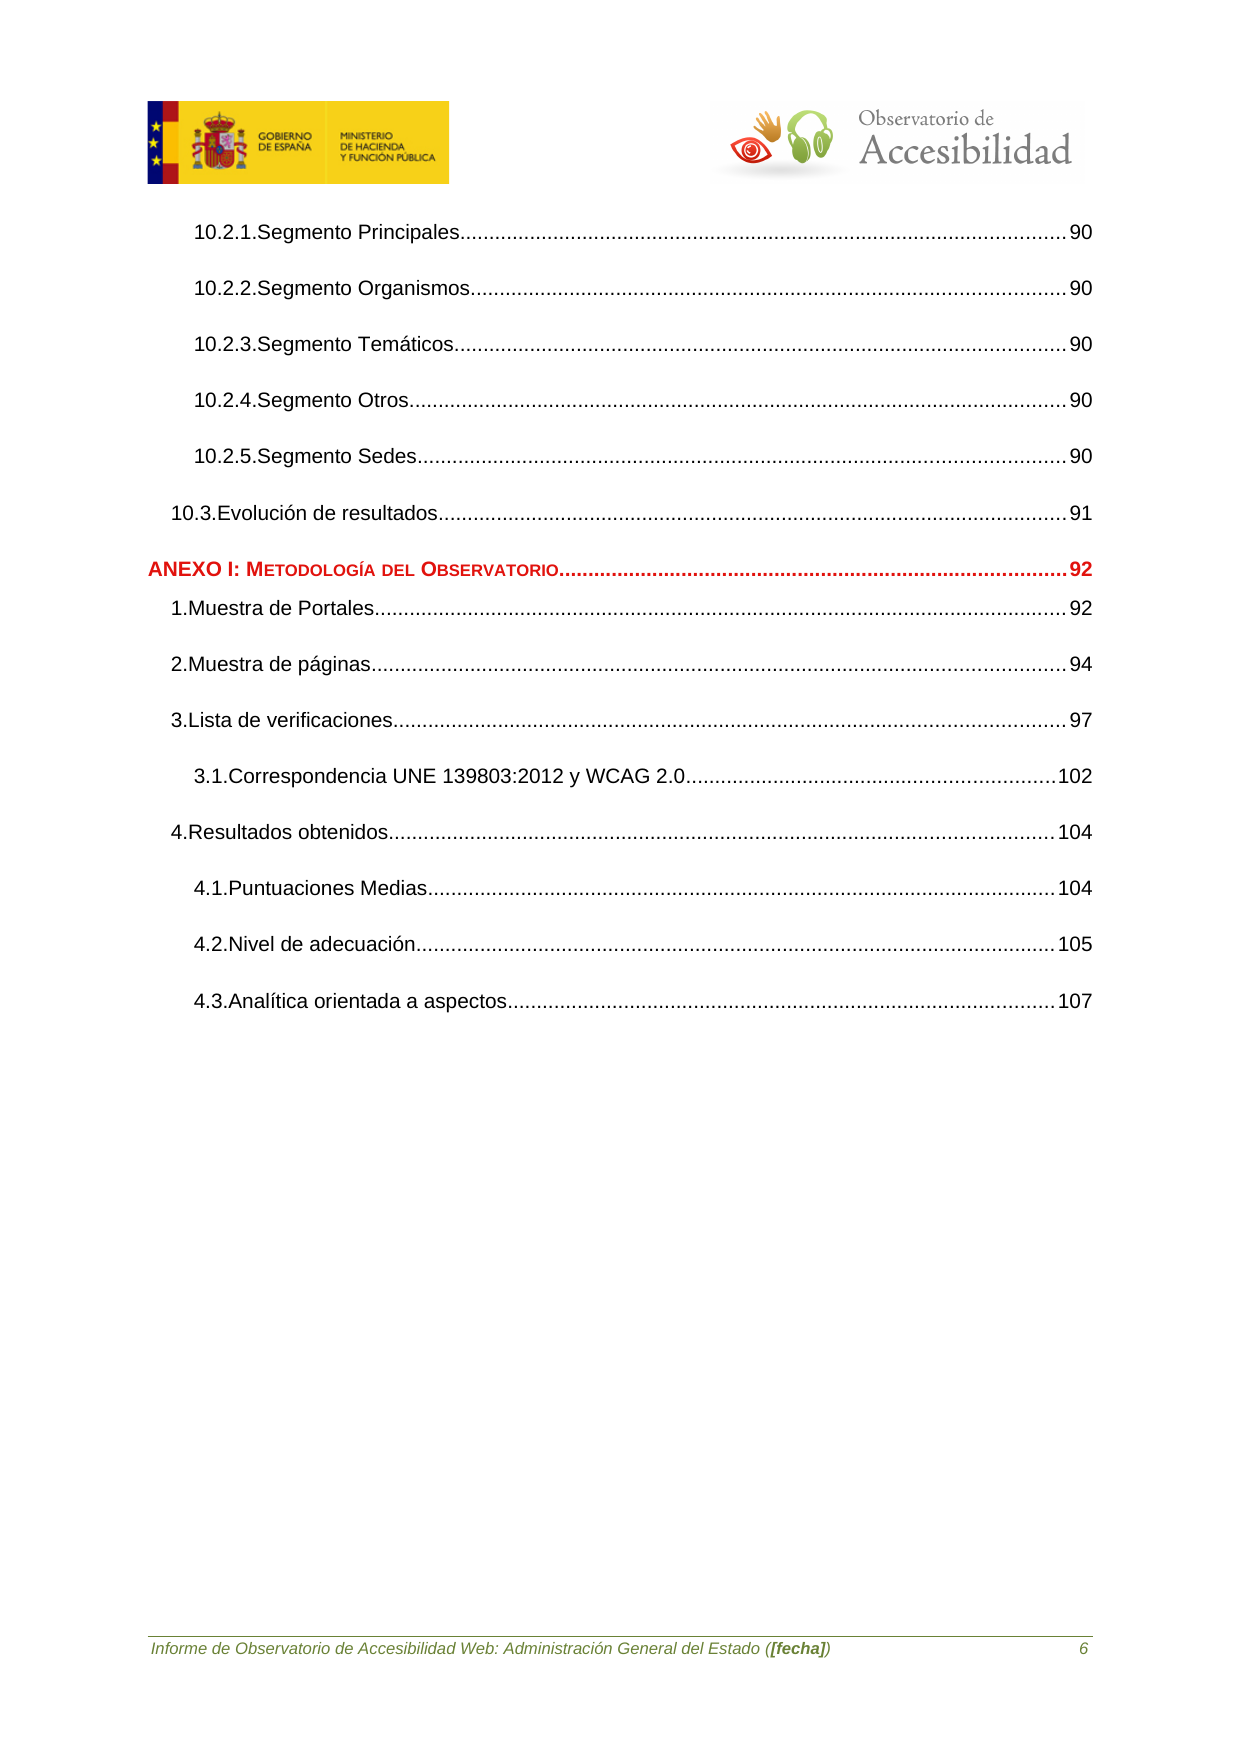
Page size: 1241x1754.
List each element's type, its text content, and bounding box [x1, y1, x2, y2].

text 10.2.5.Segmento Sedes 90 [193, 444, 1092, 468]
text 10.2.2.Segmento Organismos 90 [193, 276, 1092, 300]
text 4.3.Analítica orientada a aspectos 107 [193, 988, 1092, 1012]
text 10.2.4.Segmento Otros 90 [193, 388, 1092, 412]
picture [147, 101, 450, 184]
text ANEXO I: Metodología del Observatorio 92 [148, 557, 1092, 581]
picture [710, 101, 1086, 184]
text 2.Muestra de páginas 94 [171, 652, 1092, 676]
text 1.Muestra de Portales 92 [171, 595, 1092, 619]
text 3.1.Correspondencia UNE 139803:2012 y WCAG 2.0 102 [193, 764, 1092, 788]
text 10.3.Evolución de resultados 91 [171, 500, 1092, 524]
text 10.2.1.Segmento Principales 90 [193, 220, 1092, 244]
text 4.2.Nivel de adecuación 105 [193, 932, 1092, 956]
text 10.2.3.Segmento Temáticos 90 [193, 332, 1092, 356]
text 4.Resultados obtenidos 104 [171, 820, 1092, 844]
text 3.Lista de verificaciones 97 [171, 708, 1092, 732]
text 4.1.Puntuaciones Medias 104 [193, 876, 1092, 900]
